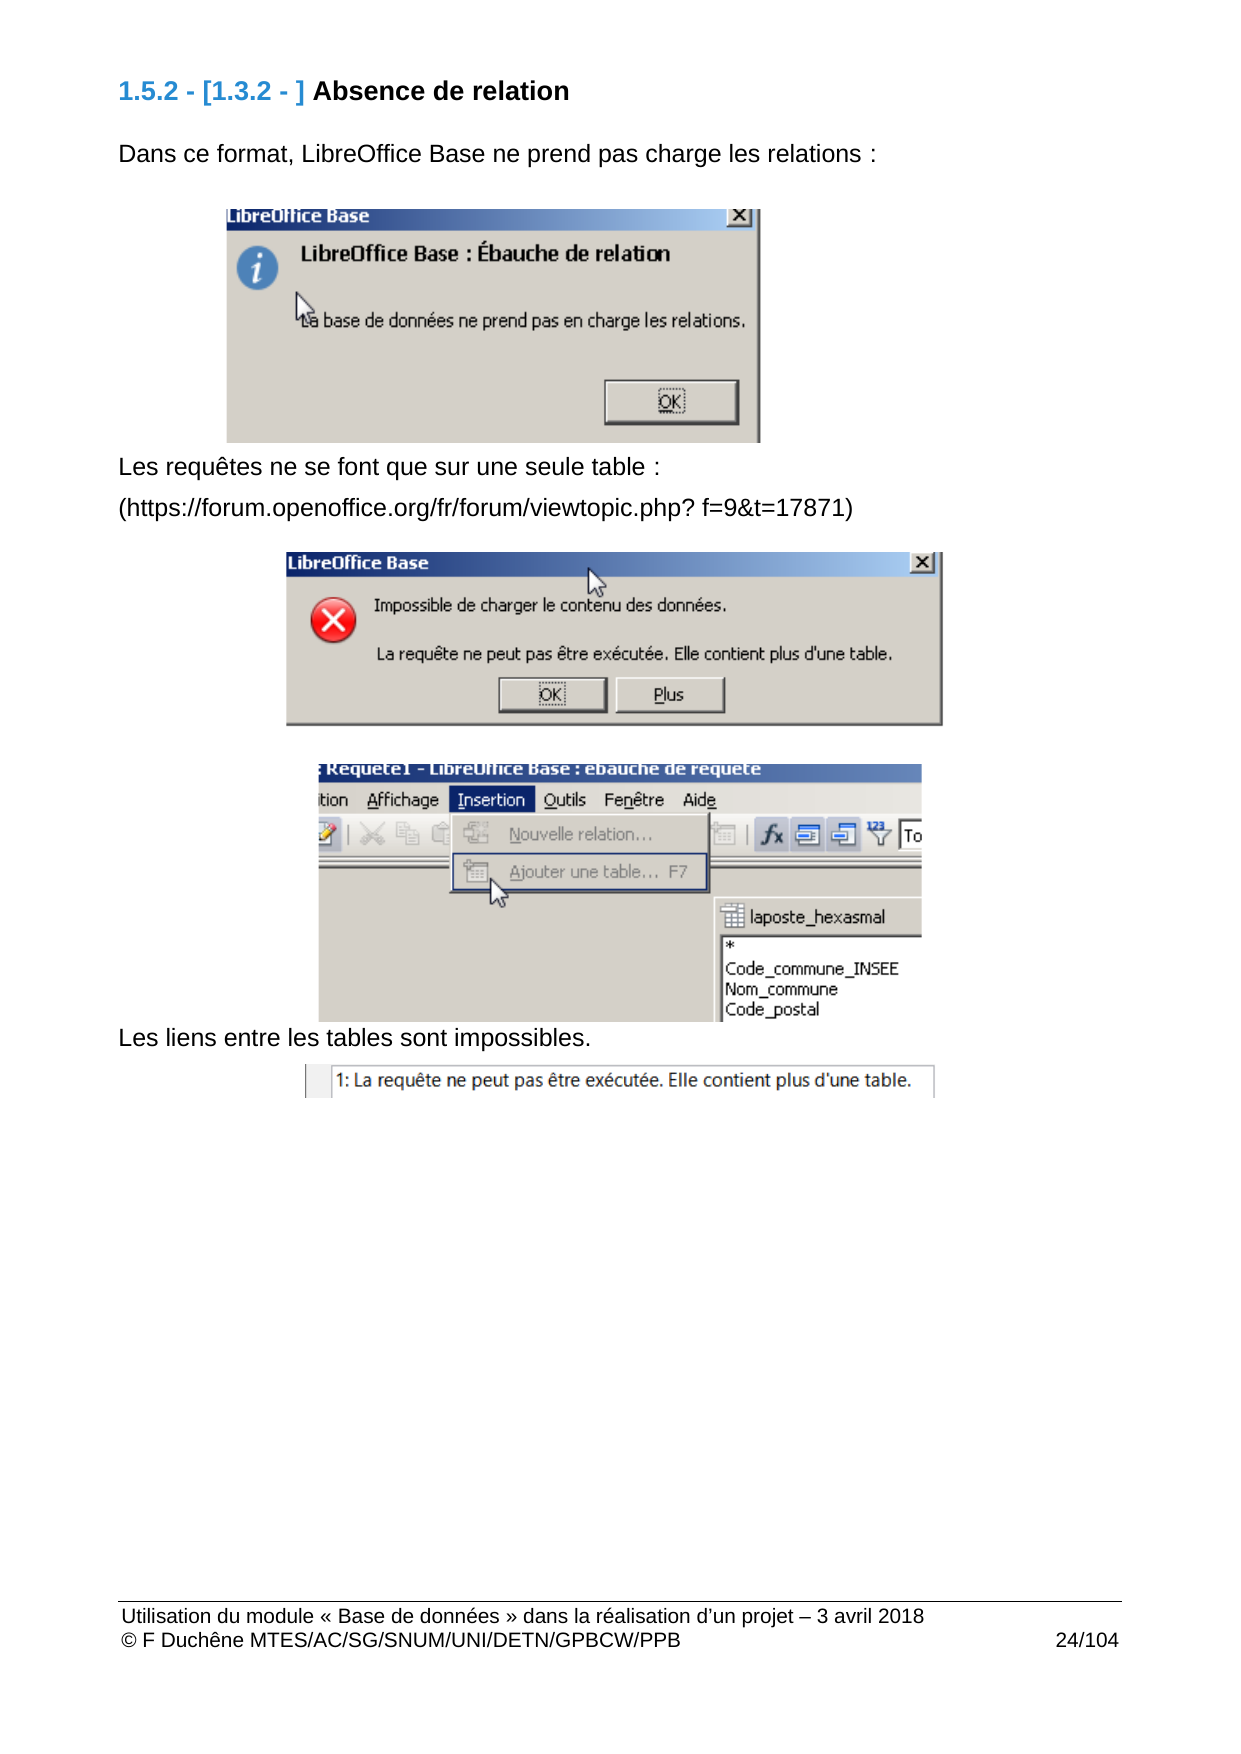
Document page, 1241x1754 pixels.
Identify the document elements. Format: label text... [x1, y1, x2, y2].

text Les liens entre les tables sont impossibles. [118, 1023, 1122, 1052]
text Dans ce format, LibreOffice Base ne prend pas charge les relations : [118, 139, 1122, 168]
text Les requêtes ne se font que sur une seule table : [118, 452, 1122, 481]
subtitle Absence de relation [118, 75, 1122, 106]
text (https://forum.openoffice.org/fr/forum/viewtopic.php? f=9&t=17871) [118, 493, 1122, 522]
picture [318, 764, 922, 1022]
picture [305, 1064, 936, 1098]
picture [286, 552, 954, 734]
